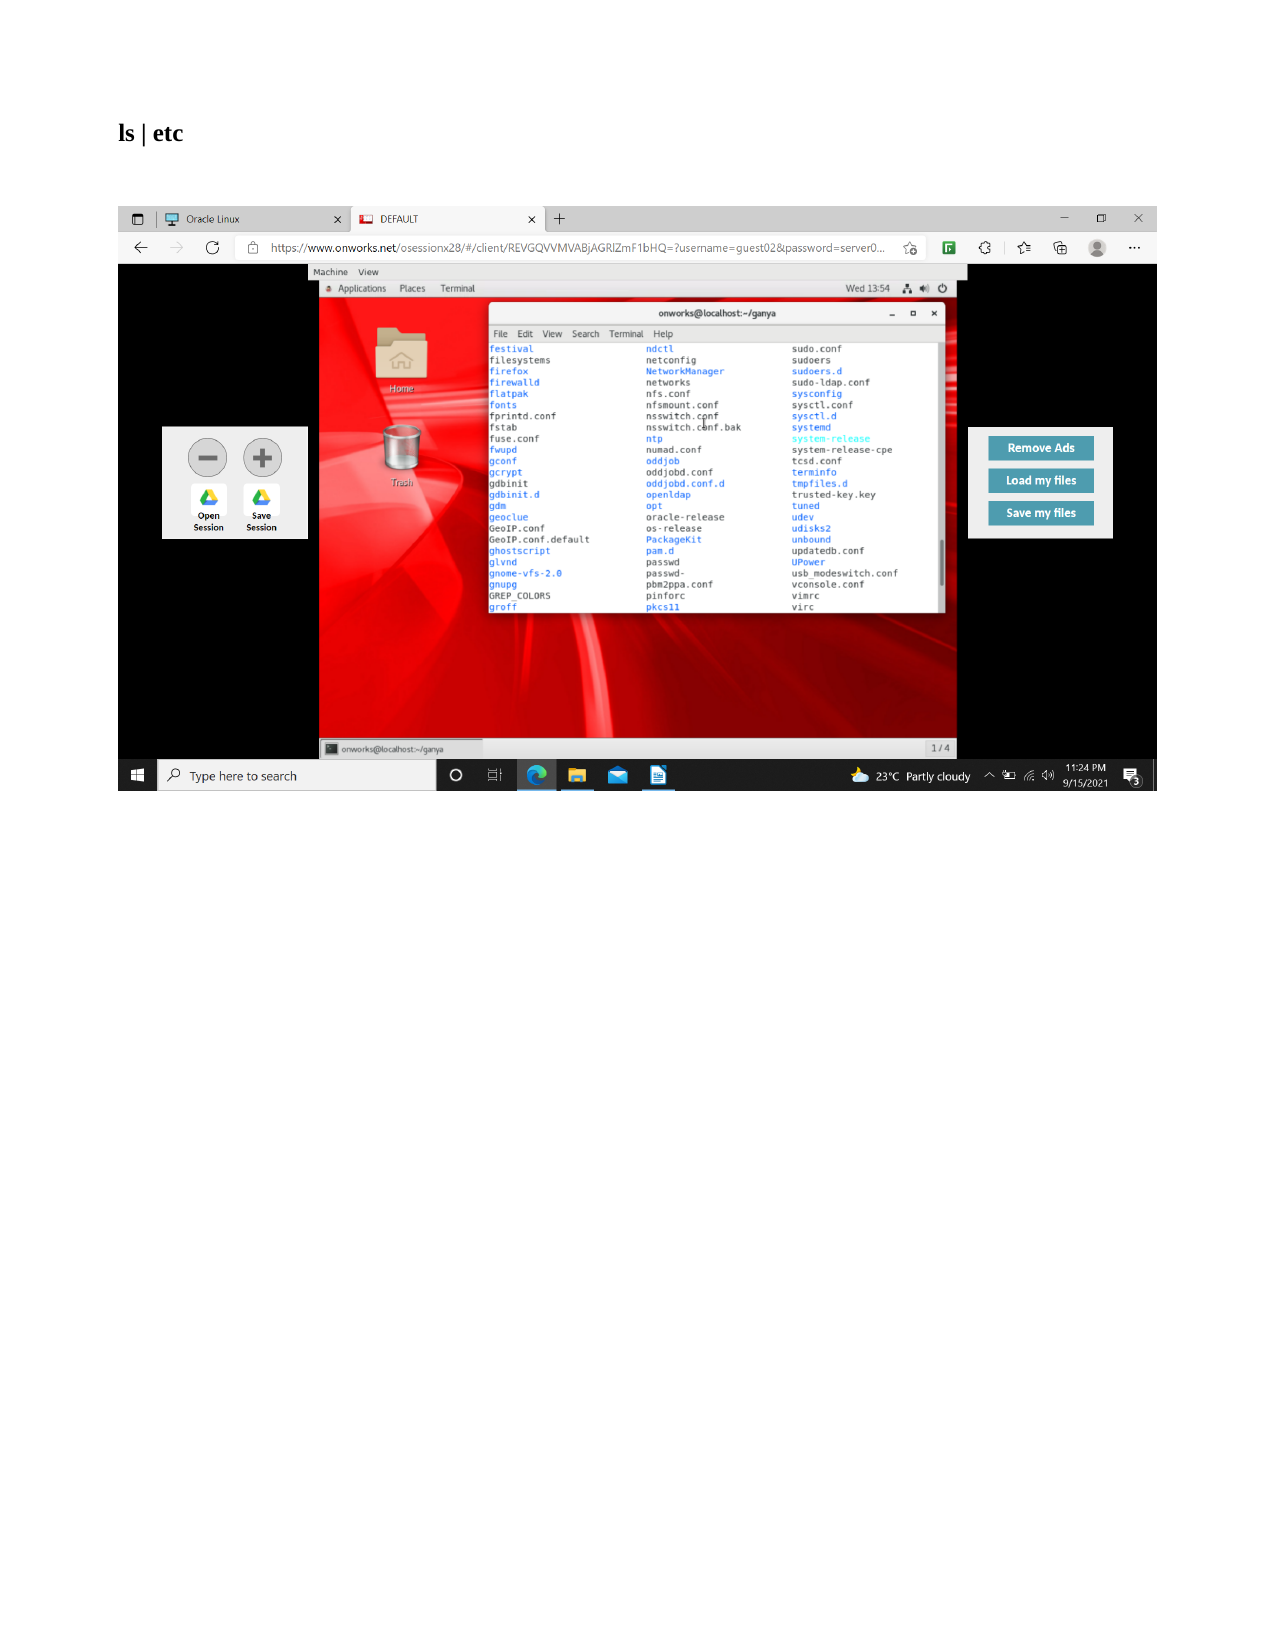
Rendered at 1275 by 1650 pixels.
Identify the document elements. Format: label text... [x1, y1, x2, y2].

text ls | etc [118, 118, 1157, 147]
picture [118, 206, 1157, 791]
